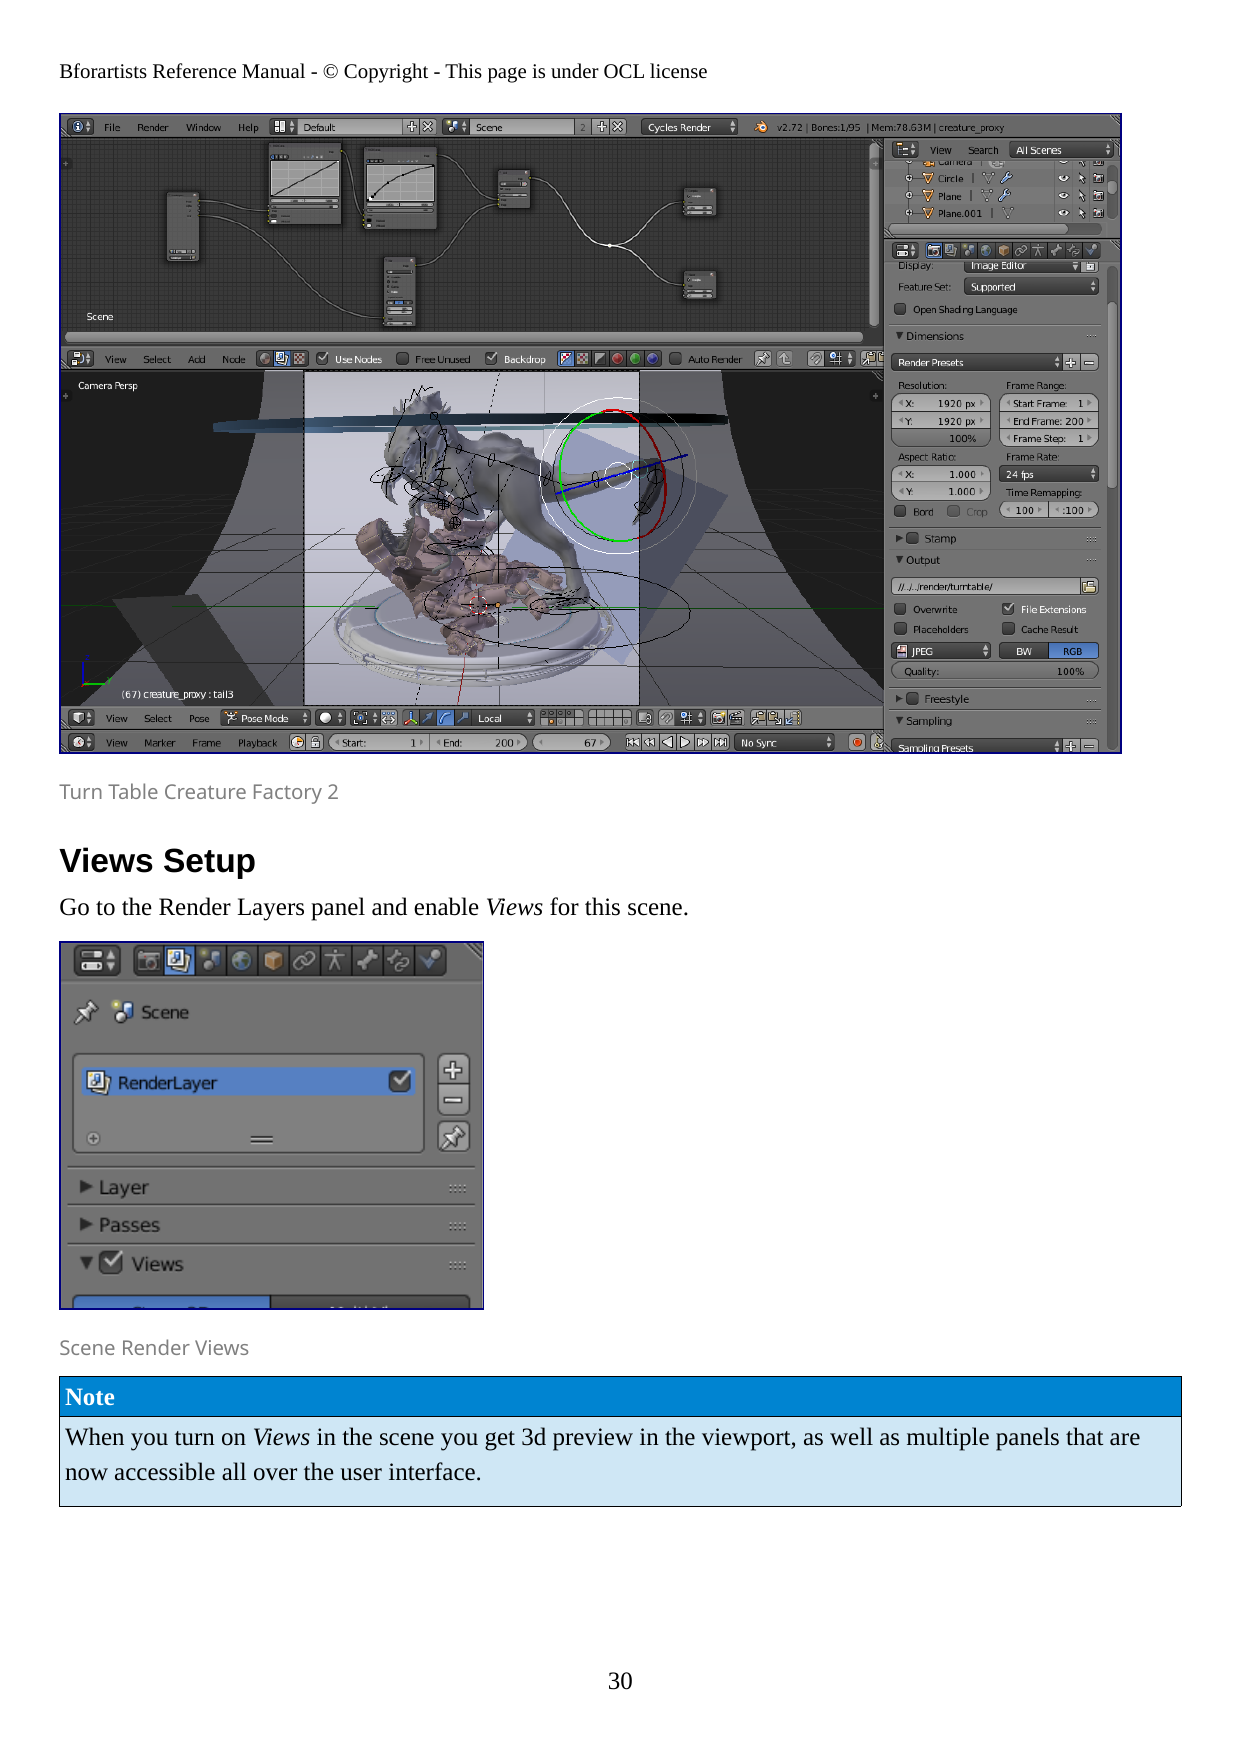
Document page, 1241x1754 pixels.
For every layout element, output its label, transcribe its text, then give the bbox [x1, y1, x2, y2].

subtitle Views Setup [59, 841, 1181, 879]
picture [61, 943, 483, 1308]
text Go to the Render Layers panel and enable Views for this scene. [59, 892, 1181, 921]
table_header Note [60, 1377, 1181, 1416]
text Scene Render Views [59, 1330, 1181, 1361]
table_cell When you turn on Views in the scene you get 3d preview in the viewport, as well as multiple panels that are now accessible all over the user interface. [60, 1417, 1181, 1506]
text Turn Table Creature Factory 2 [59, 774, 1181, 806]
picture [61, 114, 1120, 752]
